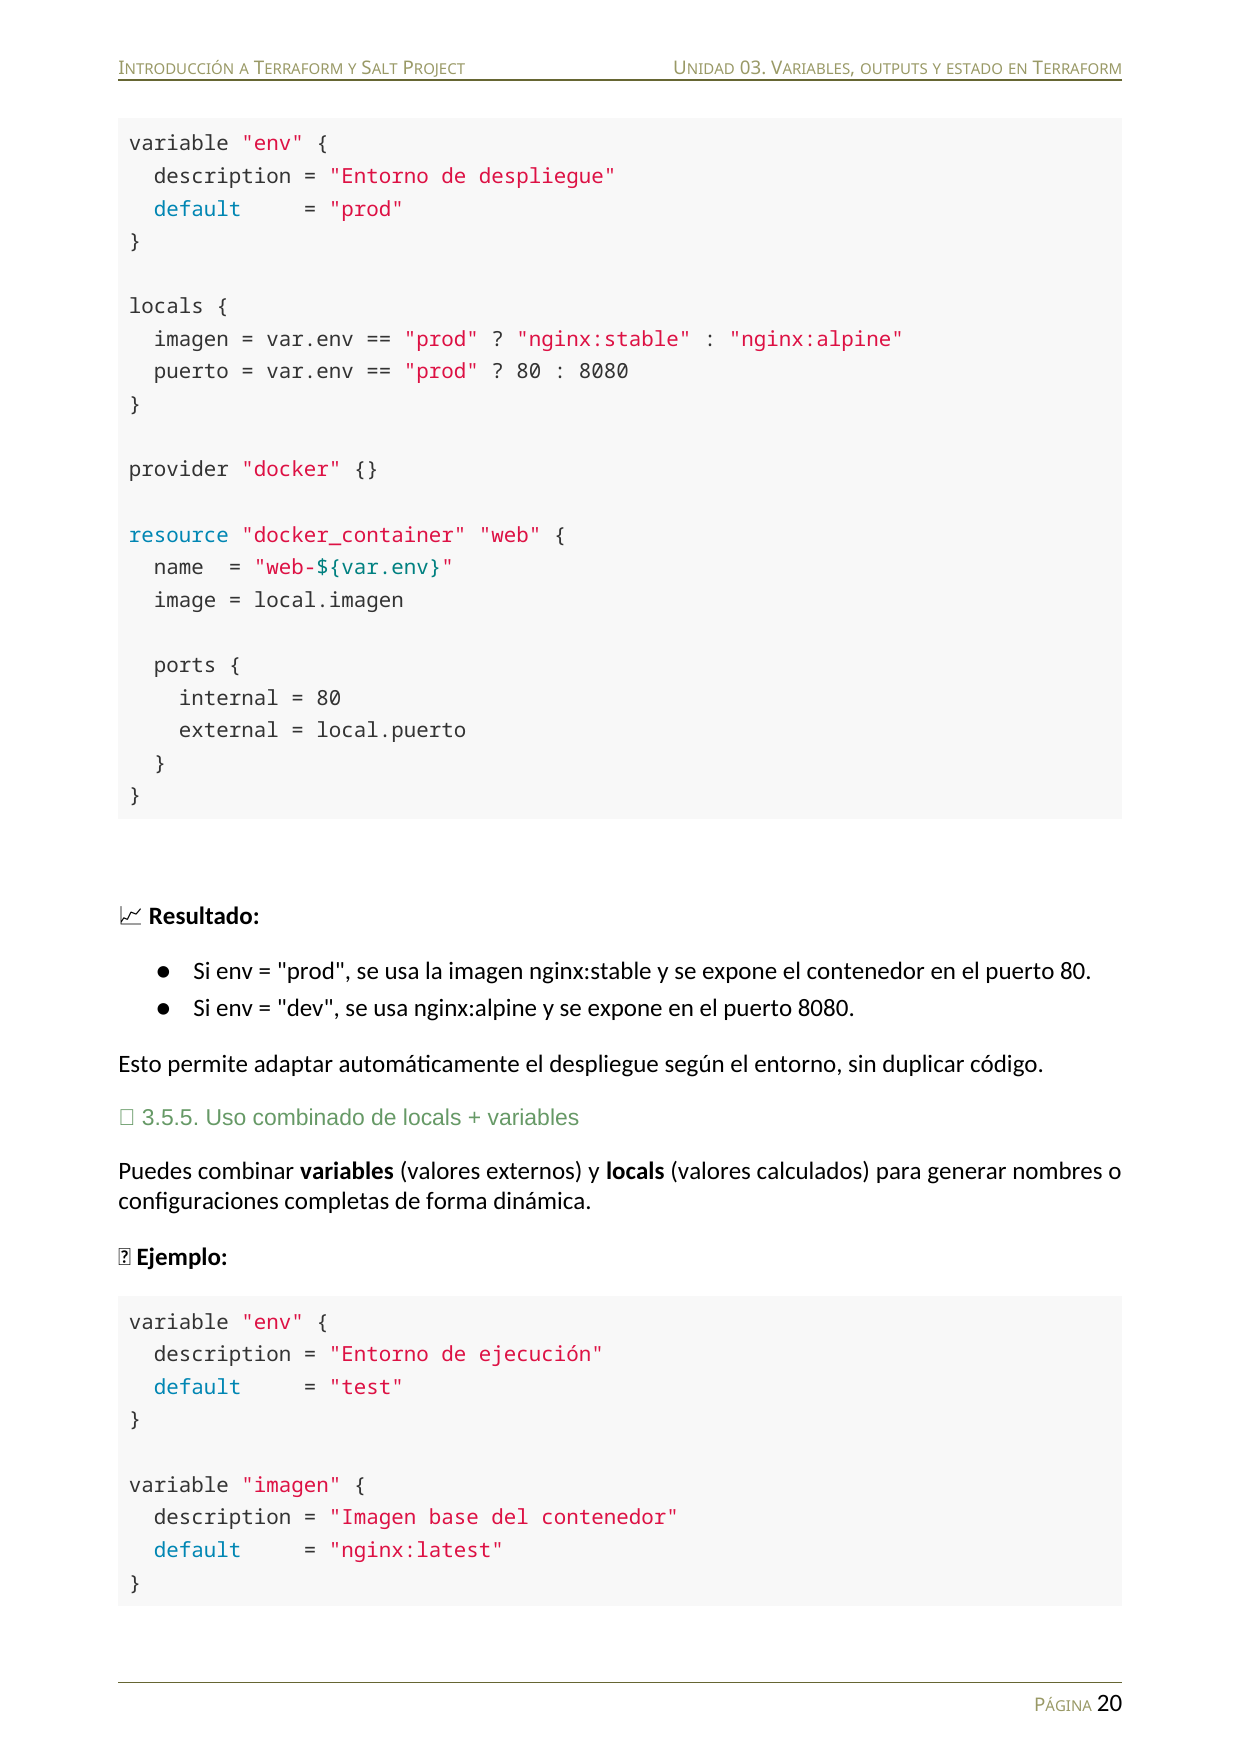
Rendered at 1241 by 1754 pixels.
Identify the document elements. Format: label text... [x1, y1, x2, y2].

list Si env = "dev", se usa nginx:alpine y se expone en el puerto 8080. [156, 992, 1122, 1023]
text 💡 Ejemplo: [118, 1241, 1122, 1271]
text Puedes combinar variables (valores externos) y locals (valores calculados) para generar nombres o configuraciones completas de forma dinámica. [118, 1155, 1122, 1216]
text Esto permite adaptar automáticamente el despliegue según el entorno, sin duplicar código. [118, 1048, 1122, 1078]
text 📈 Resultado: [118, 900, 1122, 930]
list Si env = "prod", se usa la imagen nginx:stable y se expone el contenedor en el puerto 80. [156, 955, 1122, 986]
table_header variable "env" { description = "Entorno de ejecución" default = "test" } variable "imagen" { description = "Imagen base del contenedor" default = "nginx:latest" } [118, 1296, 1122, 1606]
subtitle 🧩 3.5.5. Uso combinado de locals + variables [118, 1103, 1122, 1130]
table_header variable "env" { description = "Entorno de despliegue" default = "prod" } locals { imagen = var.env == "prod" ? "nginx:stable" : "nginx:alpine" puerto = var.env == "prod" ? 80 : 8080 } provider "docker" {} resource "docker_container" "web" { name = "web-${var.env}" image = local.imagen ports { internal = 80 external = local.puerto } } [118, 118, 1122, 819]
